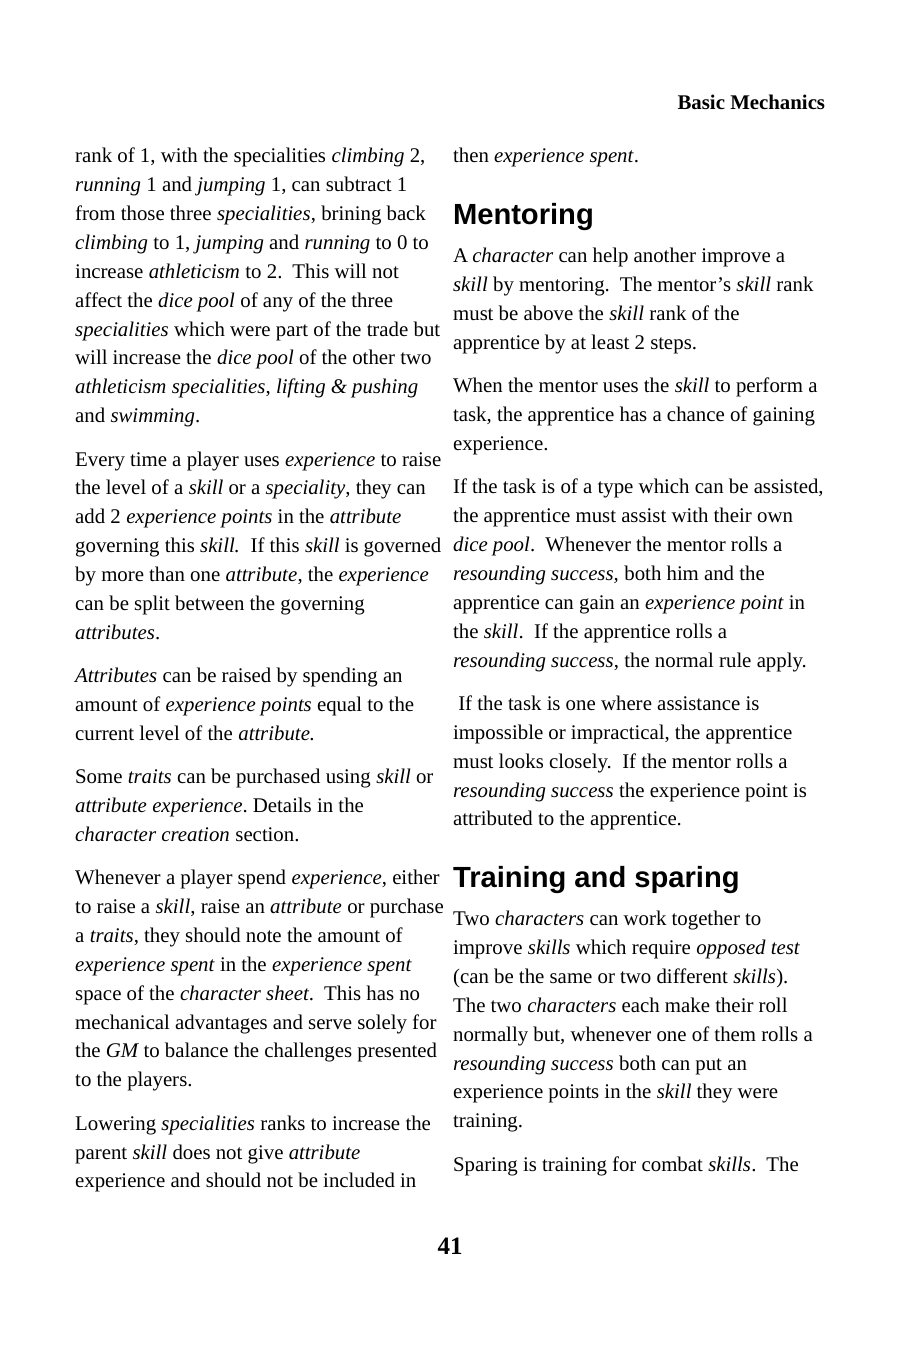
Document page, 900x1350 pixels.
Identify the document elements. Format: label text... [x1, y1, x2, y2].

text Two characters can work together to improve skills which require opposed test (can be the same or two different skills). The two characters each make their roll normally but, whenever one of them rolls a resounding success both can put an experience points in the skill they were training. [453, 906, 825, 1132]
text Some traits can be purchased using skill or attribute experience. Details in the character creation section. [75, 764, 447, 846]
text rank of 1, with the specialities climbing 2, running 1 and jumping 1, can subtract 1 from those three specialities, brining back climbing to 1, jumping and running to 0 to increase athleticism to 2. This will not affect the dice pool of any of the three specialities which were part of the trade but will increase the dice pool of the other two athleticism specialities, lifting & pushing and swimming. [75, 143, 447, 427]
text If the task is of a type which can be assisted, the apprentice must assist with their own dice pool. Whenever the mentor rolls a resounding success, both him and the apprentice can gain an experience point in the skill. If the apprentice rolls a resounding success, the normal rule apply. [453, 474, 825, 672]
subtitle Training and sparing [453, 860, 825, 894]
text Every time a player uses experience to raise the level of a skill or a speciality, they can add 2 experience points in the attribute governing this skill. If this skill is governed by more than one attribute, the experience can be split between the governing attributes. [75, 446, 447, 644]
subtitle Mentoring [453, 197, 825, 231]
text Lowering specialities ranks to increase the parent skill does not give attribute experience and should not be included in [75, 1111, 447, 1192]
text A character can help another improve a skill by mentoring. The mentor’s skill rank must be above the skill rank of the apprentice by at least 2 steps. [453, 243, 825, 354]
text Sparing is training for combat skills. The [453, 1152, 825, 1176]
text When the mentor uses the skill to perform a task, the apprentice has a chance of gaining experience. [453, 373, 825, 455]
text If the task is one where assistance is impossible or impractical, the apprentice must looks closely. If the mentor rolls a resounding success the experience point is attributed to the apprentice. [453, 691, 825, 830]
text Attributes can be raised by spending an amount of experience points equal to the current level of the attribute. [75, 663, 447, 745]
text Whenever a player spend experience, either to raise a skill, raise an attribute or purchase a traits, they should note the amount of experience spent in the experience spent space of the character sheet. This has no mechanical advantages and serve solely for the GM to balance the challenges presented to the players. [75, 865, 447, 1091]
text then experience spent. [453, 143, 825, 167]
